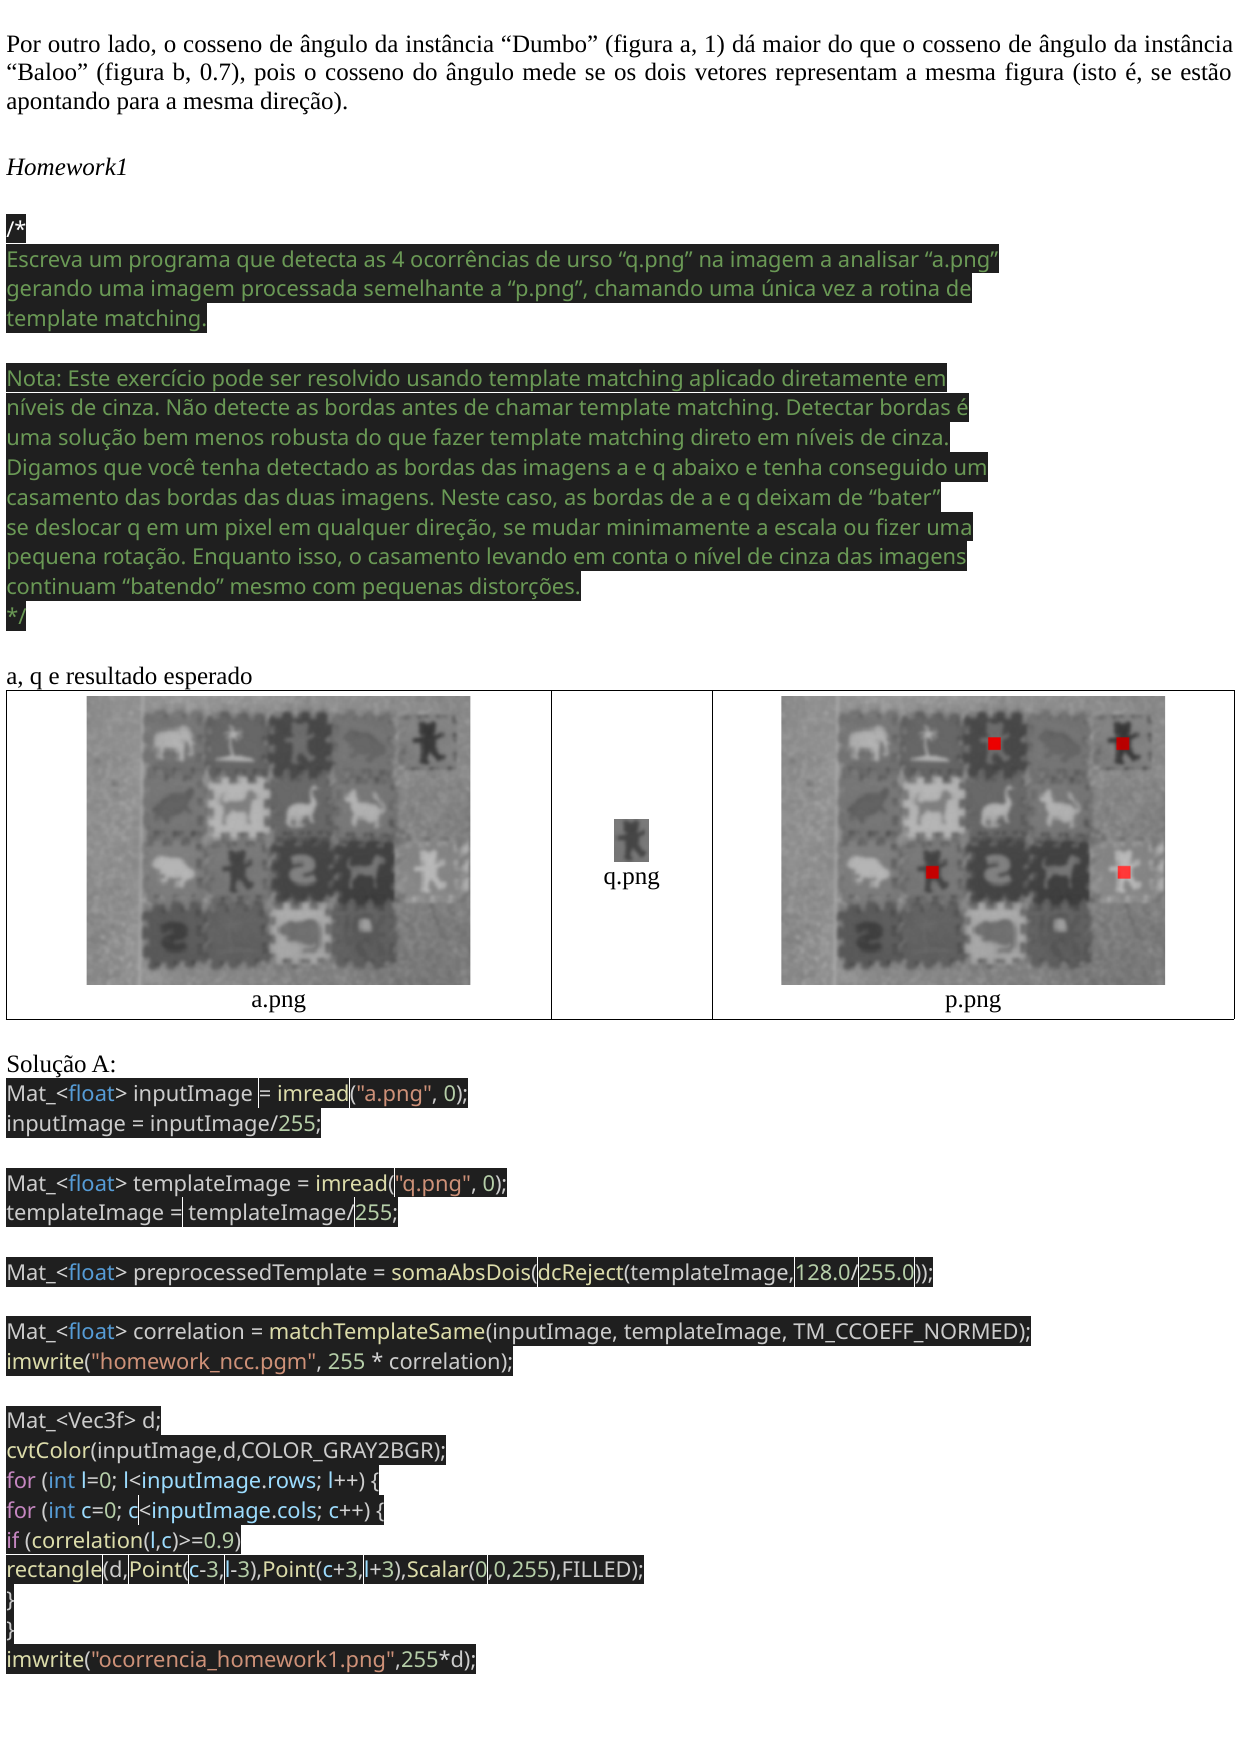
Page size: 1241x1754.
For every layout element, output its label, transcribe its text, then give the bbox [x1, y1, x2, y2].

text Digamos que você tenha detectado as bordas das imagens a e q abaixo e tenha conseguido um [6, 452, 1234, 482]
text casamento das bordas das duas imagens. Neste caso, as bordas de a e q deixam de “bater” [6, 482, 1234, 512]
table_header a.png [7, 691, 551, 1019]
text uma solução bem menos robusta do que fazer template matching direto em níveis de cinza. [6, 422, 1234, 452]
picture [614, 819, 649, 862]
text pequena rotação. Enquanto isso, o casamento levando em conta o nível de cinza das imagens [6, 541, 1234, 571]
table_header q.png [552, 691, 712, 1019]
text inputImage = inputImage/255; [6, 1108, 1234, 1138]
text /* [6, 214, 1234, 243]
subtitle Homework1 [6, 152, 1234, 181]
text for (int l=0; l<inputImage.rows; l++) { [6, 1465, 1234, 1495]
table_header p.png [713, 691, 1234, 1019]
text } [6, 1614, 1234, 1644]
text Solução A: [6, 1048, 1234, 1078]
picture [86, 696, 471, 985]
text níveis de cinza. Não detecte as bordas antes de chamar template matching. Detectar bordas é [6, 392, 1234, 422]
text Mat_<float> correlation = matchTemplateSame(inputImage, templateImage, TM_CCOEFF_NORMED); [6, 1316, 1234, 1346]
text Mat_<float> inputImage = imread("a.png", 0); [6, 1078, 1234, 1108]
text rectangle(d,Point(c-3,l-3),Point(c+3,l+3),Scalar(0,0,255),FILLED); [6, 1554, 1234, 1584]
text Mat_<float> templateImage = imread("q.png", 0); [6, 1167, 1234, 1197]
text templateImage = templateImage/255; [6, 1197, 1234, 1227]
text imwrite("homework_ncc.pgm", 255 * correlation); [6, 1346, 1234, 1376]
text imwrite("ocorrencia_homework1.png",255*d); [6, 1644, 1234, 1674]
text gerando uma imagem processada semelhante a “p.png”, chamando uma única vez a rotina de [6, 273, 1234, 303]
text } [6, 1584, 1234, 1614]
text Por outro lado, o cosseno de ângulo da instância “Dumbo” (figura a, 1) dá maior do que o cosseno de ângulo da instância “Baloo” (figura b, 0.7), pois o cosseno do ângulo mede se os dois vetores representam a mesma figura (isto é, se estão apontando para a mesma direção). [6, 29, 1234, 115]
text for (int c=0; c<inputImage.cols; c++) { [6, 1495, 1234, 1525]
text Escreva um programa que detecta as 4 ocorrências de urso “q.png” na imagem a analisar “a.png” [6, 243, 1234, 273]
text a, q e resultado esperado [6, 661, 1234, 690]
text Mat_<float> preprocessedTemplate = somaAbsDois(dcReject(templateImage,128.0/255.0)); [6, 1257, 1234, 1287]
picture [781, 696, 1166, 985]
text Nota: Este exercício pode ser resolvido usando template matching aplicado diretamente em [6, 363, 1234, 392]
text cvtColor(inputImage,d,COLOR_GRAY2BGR); [6, 1435, 1234, 1465]
text template matching. [6, 303, 1234, 333]
text continuam “batendo” mesmo com pequenas distorções. [6, 571, 1234, 601]
text if (correlation(l,c)>=0.9) [6, 1525, 1234, 1554]
text se deslocar q em um pixel em qualquer direção, se mudar minimamente a escala ou fizer uma [6, 512, 1234, 541]
text Mat_<Vec3f> d; [6, 1406, 1234, 1435]
text */ [6, 601, 1234, 631]
